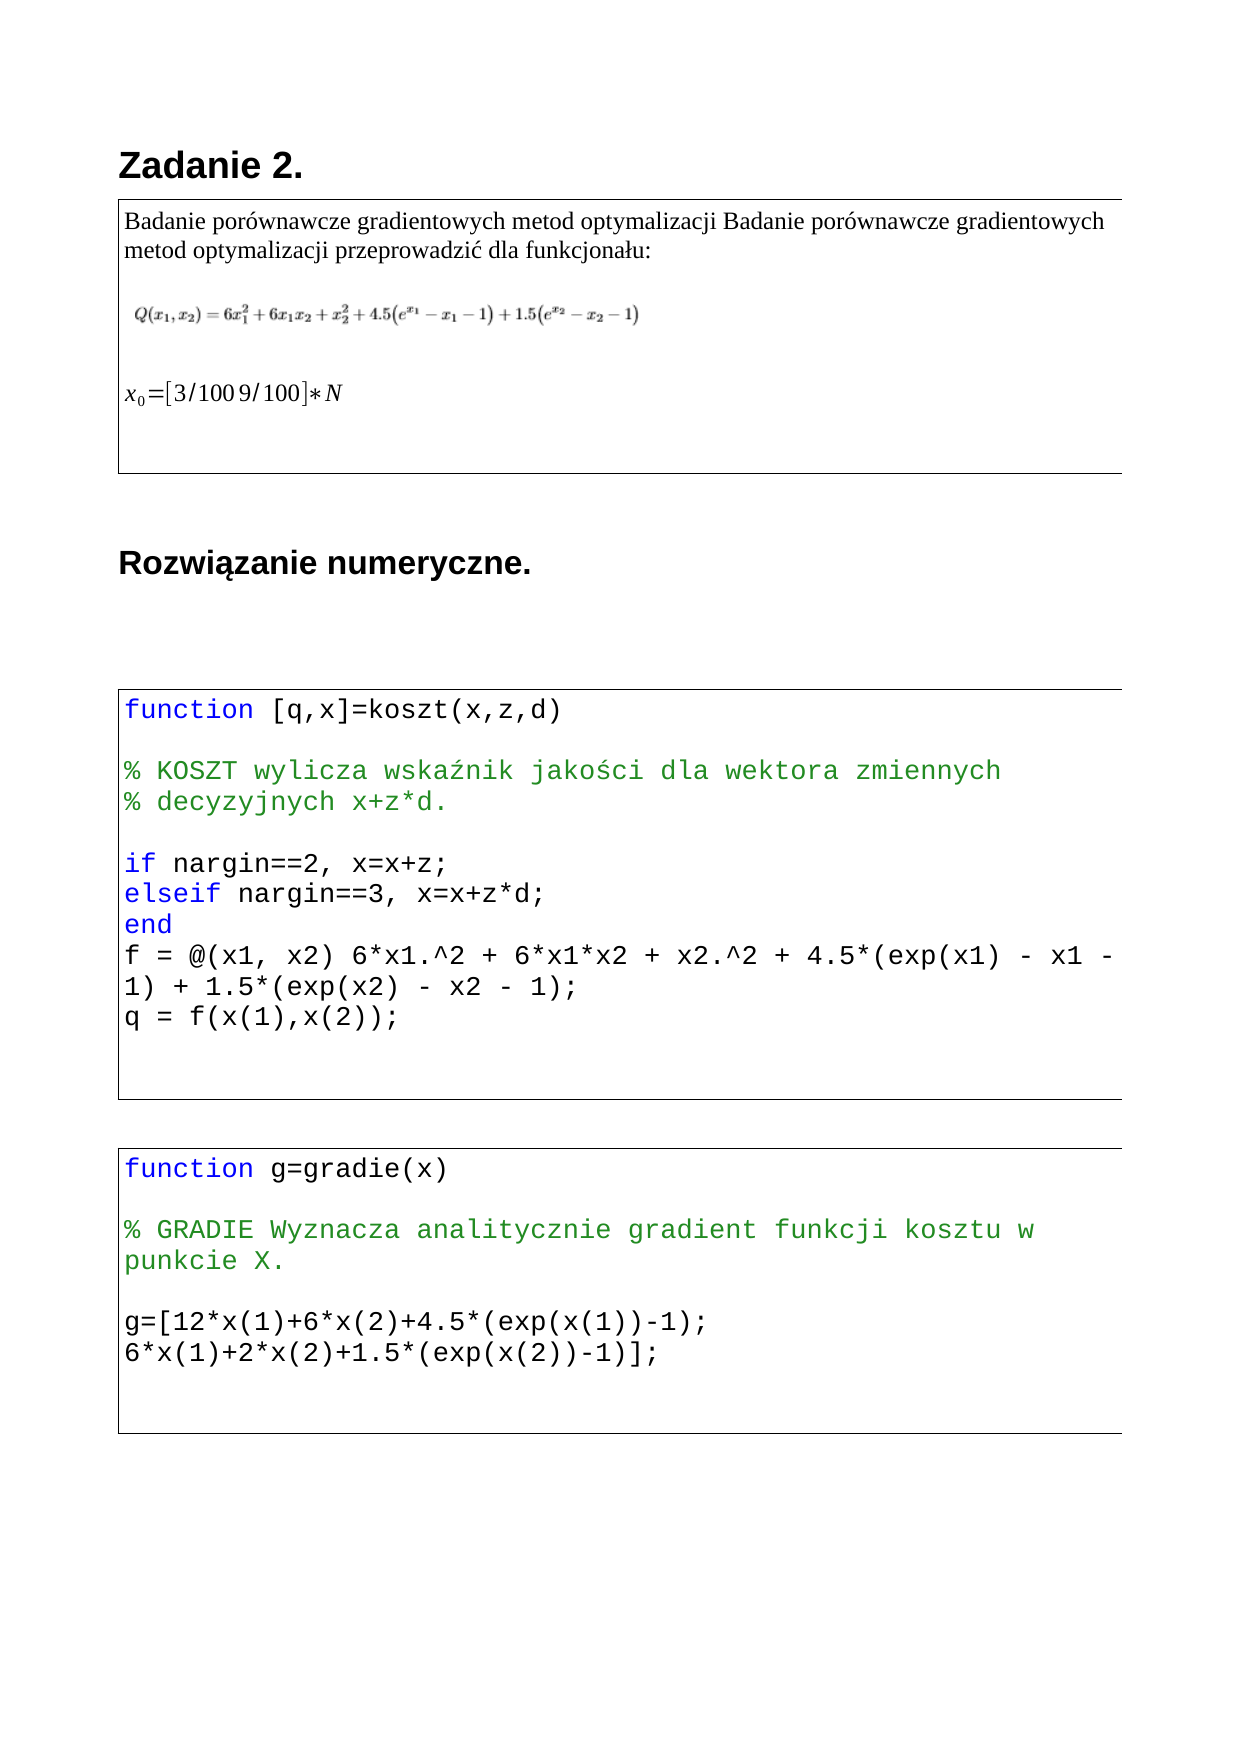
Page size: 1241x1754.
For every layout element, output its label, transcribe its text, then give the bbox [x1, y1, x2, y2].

table_header function g=gradie(x) % GRADIE Wyznacza analitycznie gradient funkcji kosztu w punkcie X. g=[12*x(1)+6*x(2)+4.5*(exp(x(1))-1); 6*x(1)+2*x(2)+1.5*(exp(x(2))-1)]; [119, 1149, 1122, 1433]
subtitle Zadanie 2. [118, 143, 1122, 187]
subtitle Rozwiązanie numeryczne. [118, 543, 1122, 581]
table_header Badanie porównawcze gradientowych metod optymalizacji Badanie porównawcze gradientowych metod optymalizacji przeprowadzić dla funkcjonału: [119, 200, 1122, 473]
table_header function [q,x]=koszt(x,z,d) % KOSZT wylicza wskaźnik jakości dla wektora zmiennych % decyzyjnych x+z*d. if nargin==2, x=x+z; elseif nargin==3, x=x+z*d; end f = @(x1, x2) 6*x1.^2 + 6*x1*x2 + x2.^2 + 4.5*(exp(x1) - x1 - 1) + 1.5*(exp(x2) - x2 - 1); q = f(x(1),x(2)); [119, 690, 1122, 1099]
picture [124, 299, 654, 336]
